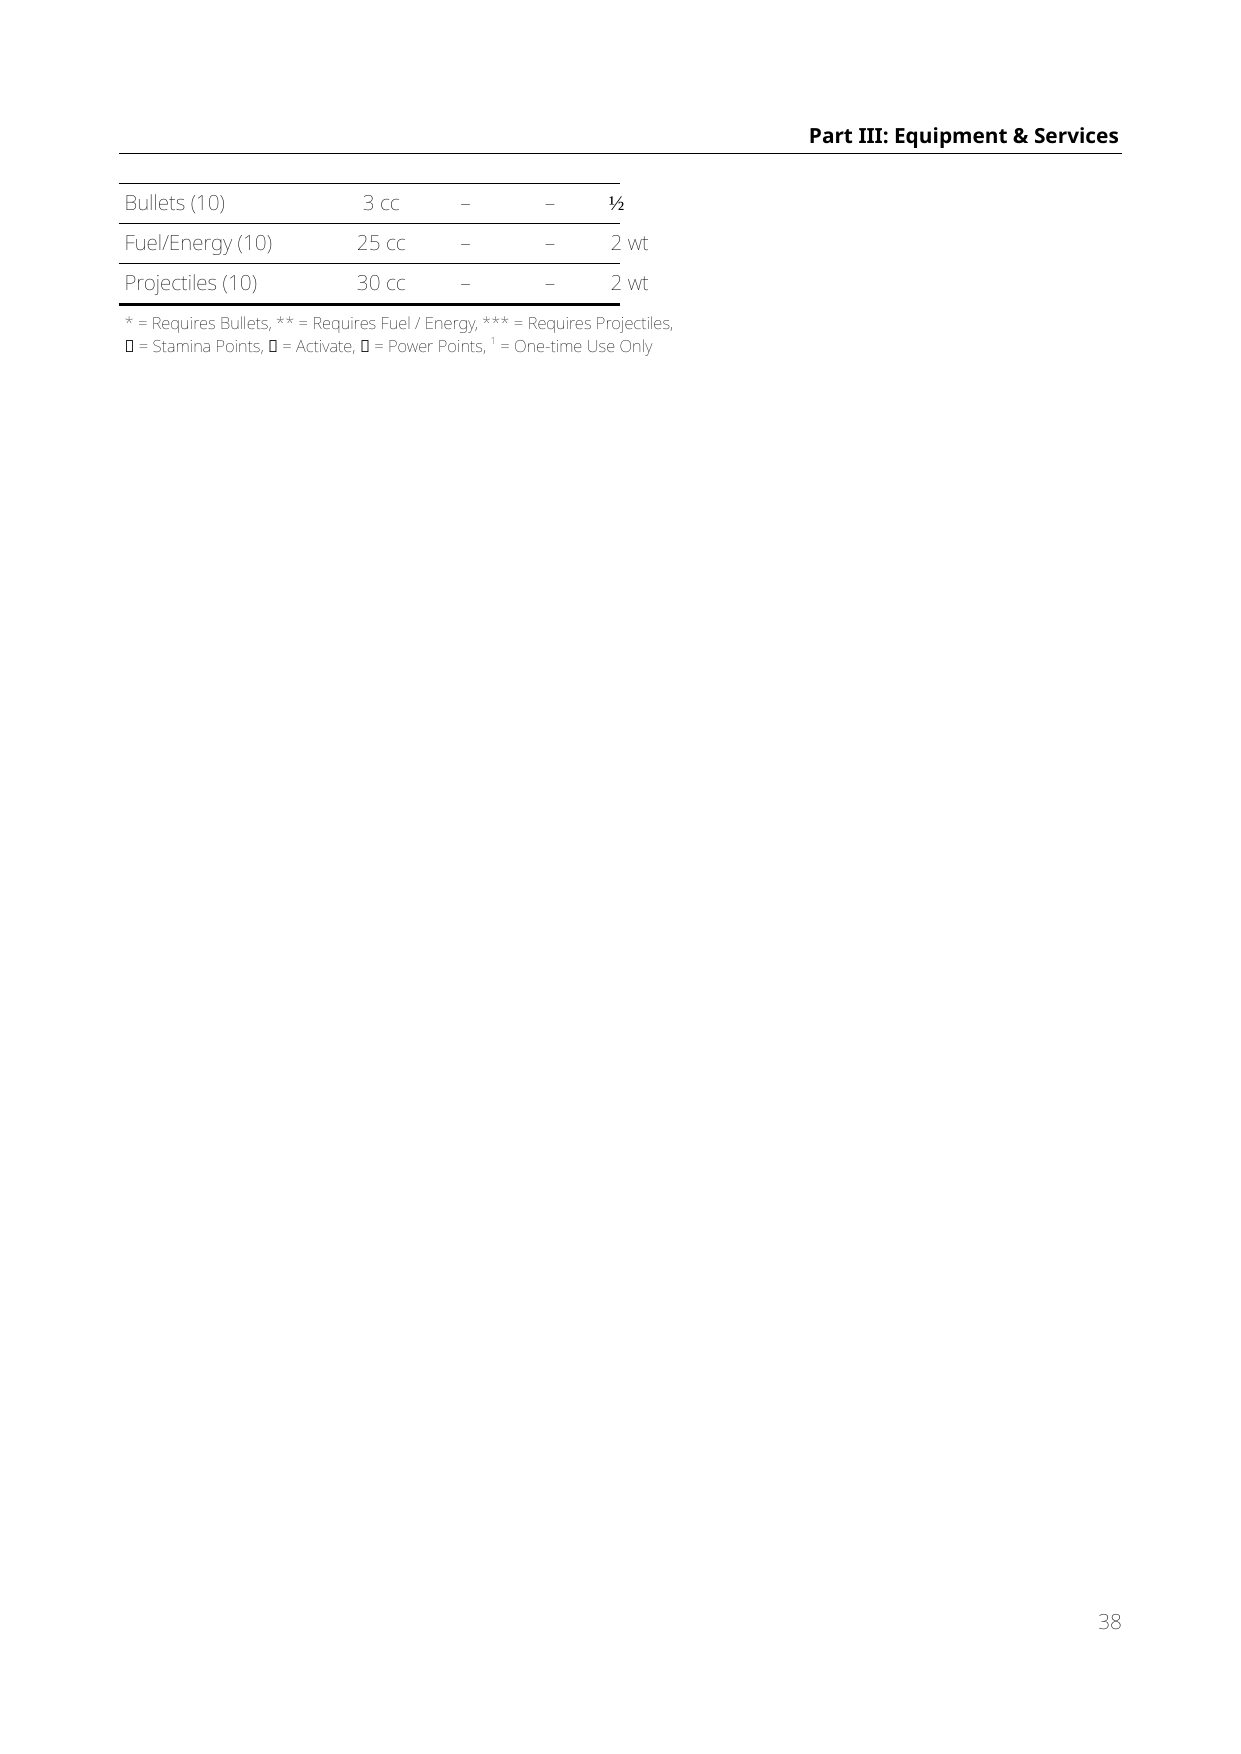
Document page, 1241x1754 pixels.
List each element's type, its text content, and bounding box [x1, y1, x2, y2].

table_cell 2 wt [587, 264, 620, 303]
table_cell Fuel/Energy (10) [119, 224, 343, 263]
table_cell – [512, 224, 587, 263]
table_cell – [419, 224, 512, 263]
table_cell Projectiles (10) [119, 264, 343, 303]
table_cell 30 cc [344, 264, 418, 303]
table_cell – [512, 264, 587, 303]
table_cell 3 cc [344, 184, 418, 223]
table_cell 2 wt [587, 224, 620, 263]
table_cell – [512, 184, 587, 223]
table_cell – [419, 184, 512, 223]
table_cell 25 cc [344, 224, 418, 263]
table_cell Bullets (10) [119, 184, 343, 223]
table_cell – [419, 264, 512, 303]
table_cell ½ wt [587, 184, 620, 223]
table_cell * = Requires Bullets, ** = Requires Fuel / Energy, *** = Requires Projectiles,  = Stamina Points,  = Activate,  = Power Points, 1 = One-time Use Only [119, 306, 620, 363]
